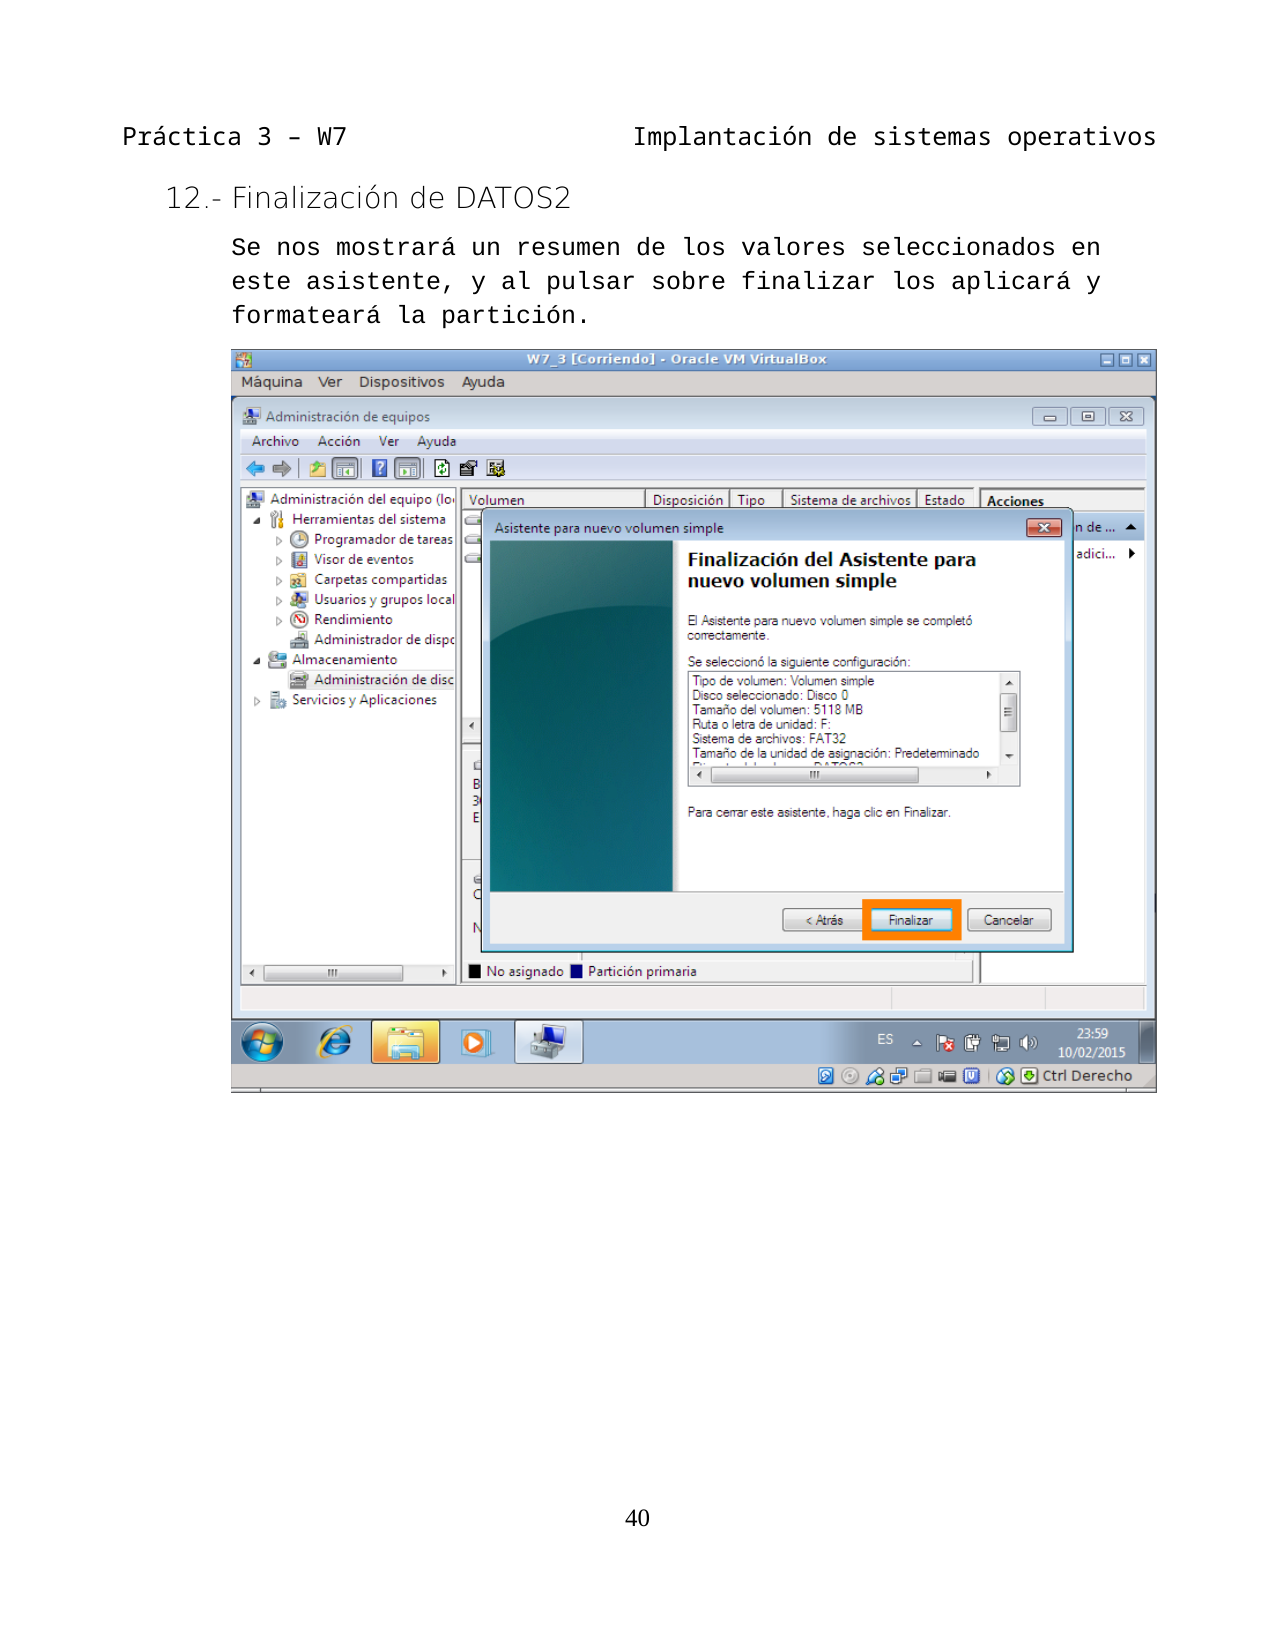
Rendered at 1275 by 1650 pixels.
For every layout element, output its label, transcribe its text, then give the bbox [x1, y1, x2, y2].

picture [231, 349, 1157, 1093]
list Finalización de DATOS2 [156, 182, 1157, 216]
text Se nos mostrará un resumen de los valores seleccionados en este asistente, y al pulsar sobre finalizar los aplicará y formateará la partición. [231, 235, 1157, 331]
